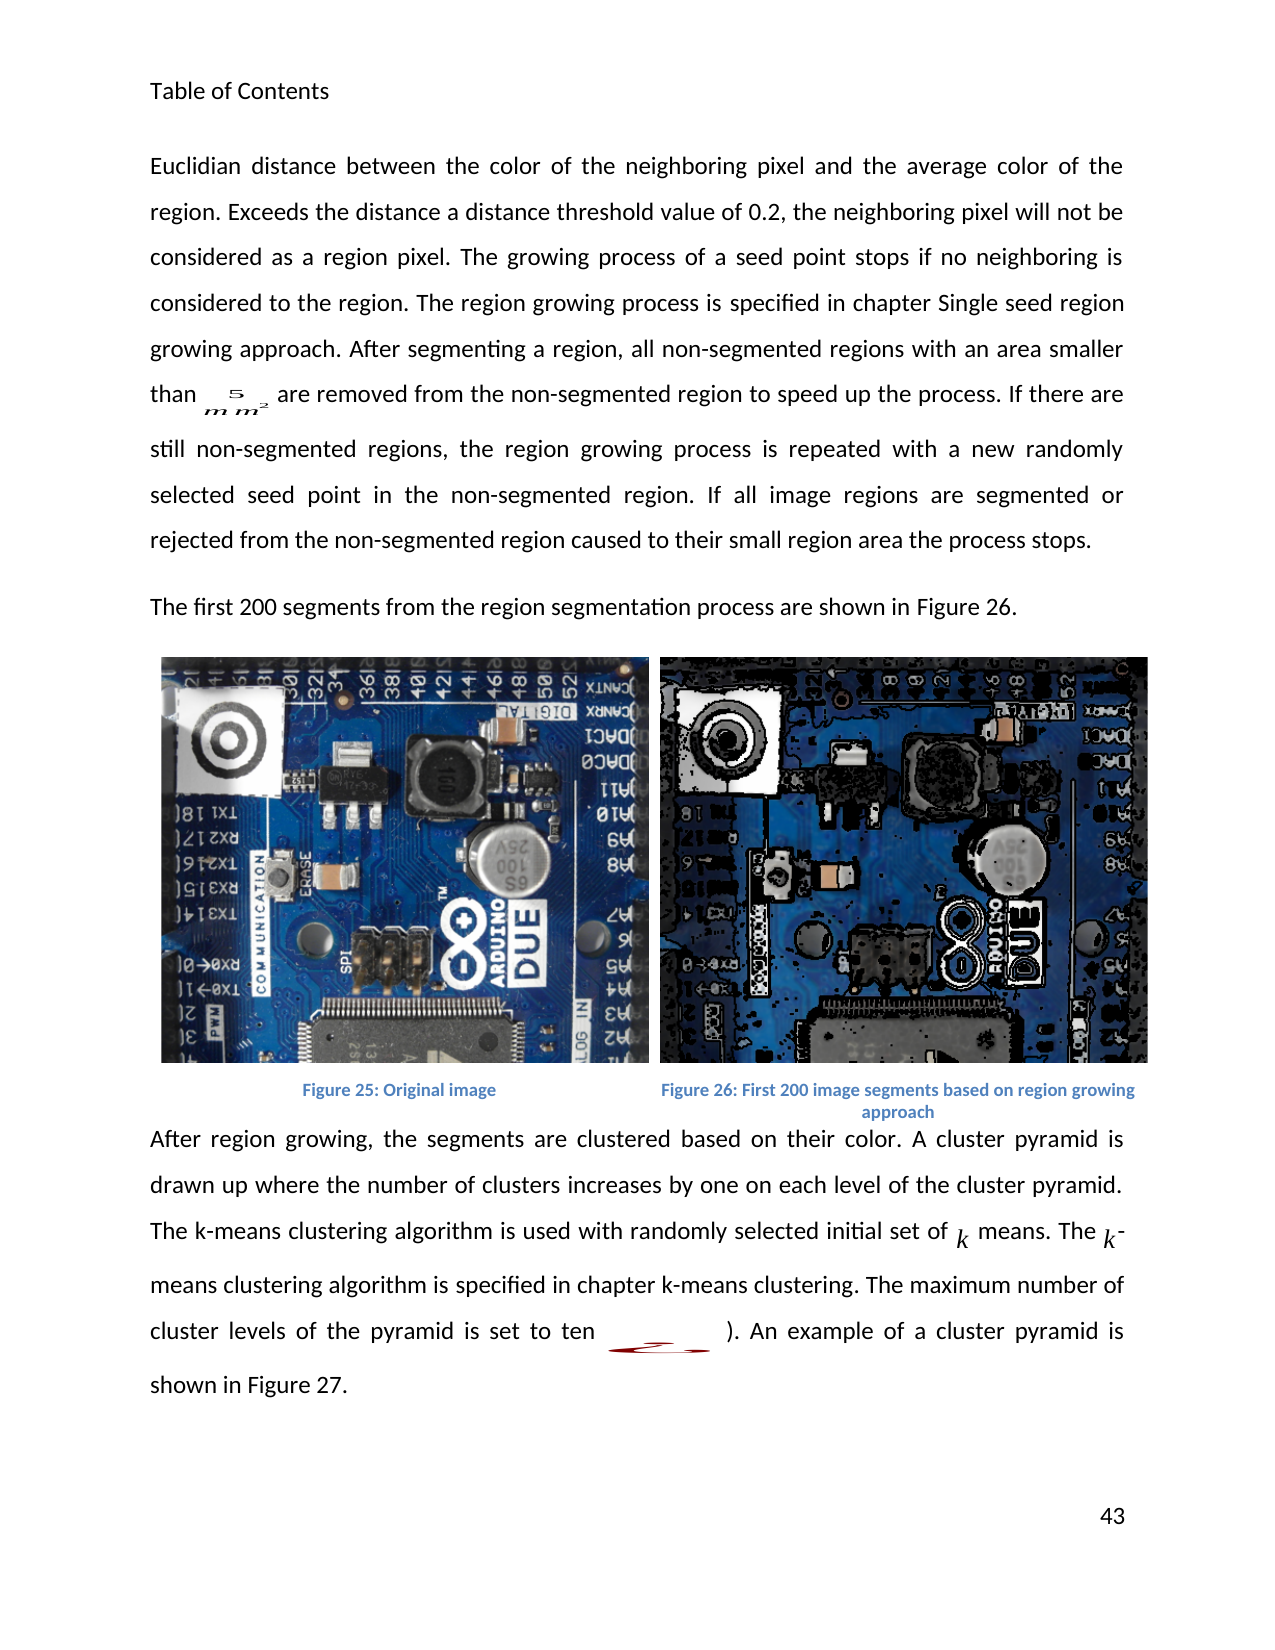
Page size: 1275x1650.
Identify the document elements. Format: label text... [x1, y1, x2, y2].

text After region growing, the segments are clustered based on their color. A cluster pyramid is drawn up where the number of clusters increases by one on each level of the cluster pyramid. The k-means clustering algorithm is used with randomly selected initial set of means. The -means clustering algorithm is specified in chapter 2.1.2. The maximum number of cluster levels of the pyramid is set to ten). An example of a cluster pyramid is shown in Figure 27. [150, 1124, 1125, 1400]
table_header Figure 25: Original image [150, 658, 649, 1124]
text The image is scaled to a resolution of to speed up the PCB surface detection process. In the second process step a region growing approach is used to divide the image in regions with similar color. The seed points of the region growing algorithm are chosen randomly under the requirement that the seed points are placed in the non-segmented image region. The criterion to stop the growing process of a seed point is the similarity threshold value which is the Euclidian distance between the color of the neighboring pixel and the average color of the region. Exceeds the distance a distance threshold value of 0.2, the neighboring pixel will not be considered as a region pixel. The growing process of a seed point stops if no neighboring is considered to the region. The region growing process is specified in chapter 2.1.1. After segmenting a region, all non-segmented regions with an area smaller than are removed from the non-segmented region to speed up the process. If there are still non-segmented regions, the region growing process is repeated with a new randomly selected seed point in the non-segmented region. If all image regions are segmented or rejected from the non-segmented region caused to their small region area the process stops. [150, 150, 1125, 555]
text The first 200 segments from the region segmentation process are shown in Figure 26. [150, 591, 1125, 622]
table_header Figure 26: First 200 image segments based on region growing approach [649, 658, 1147, 1124]
